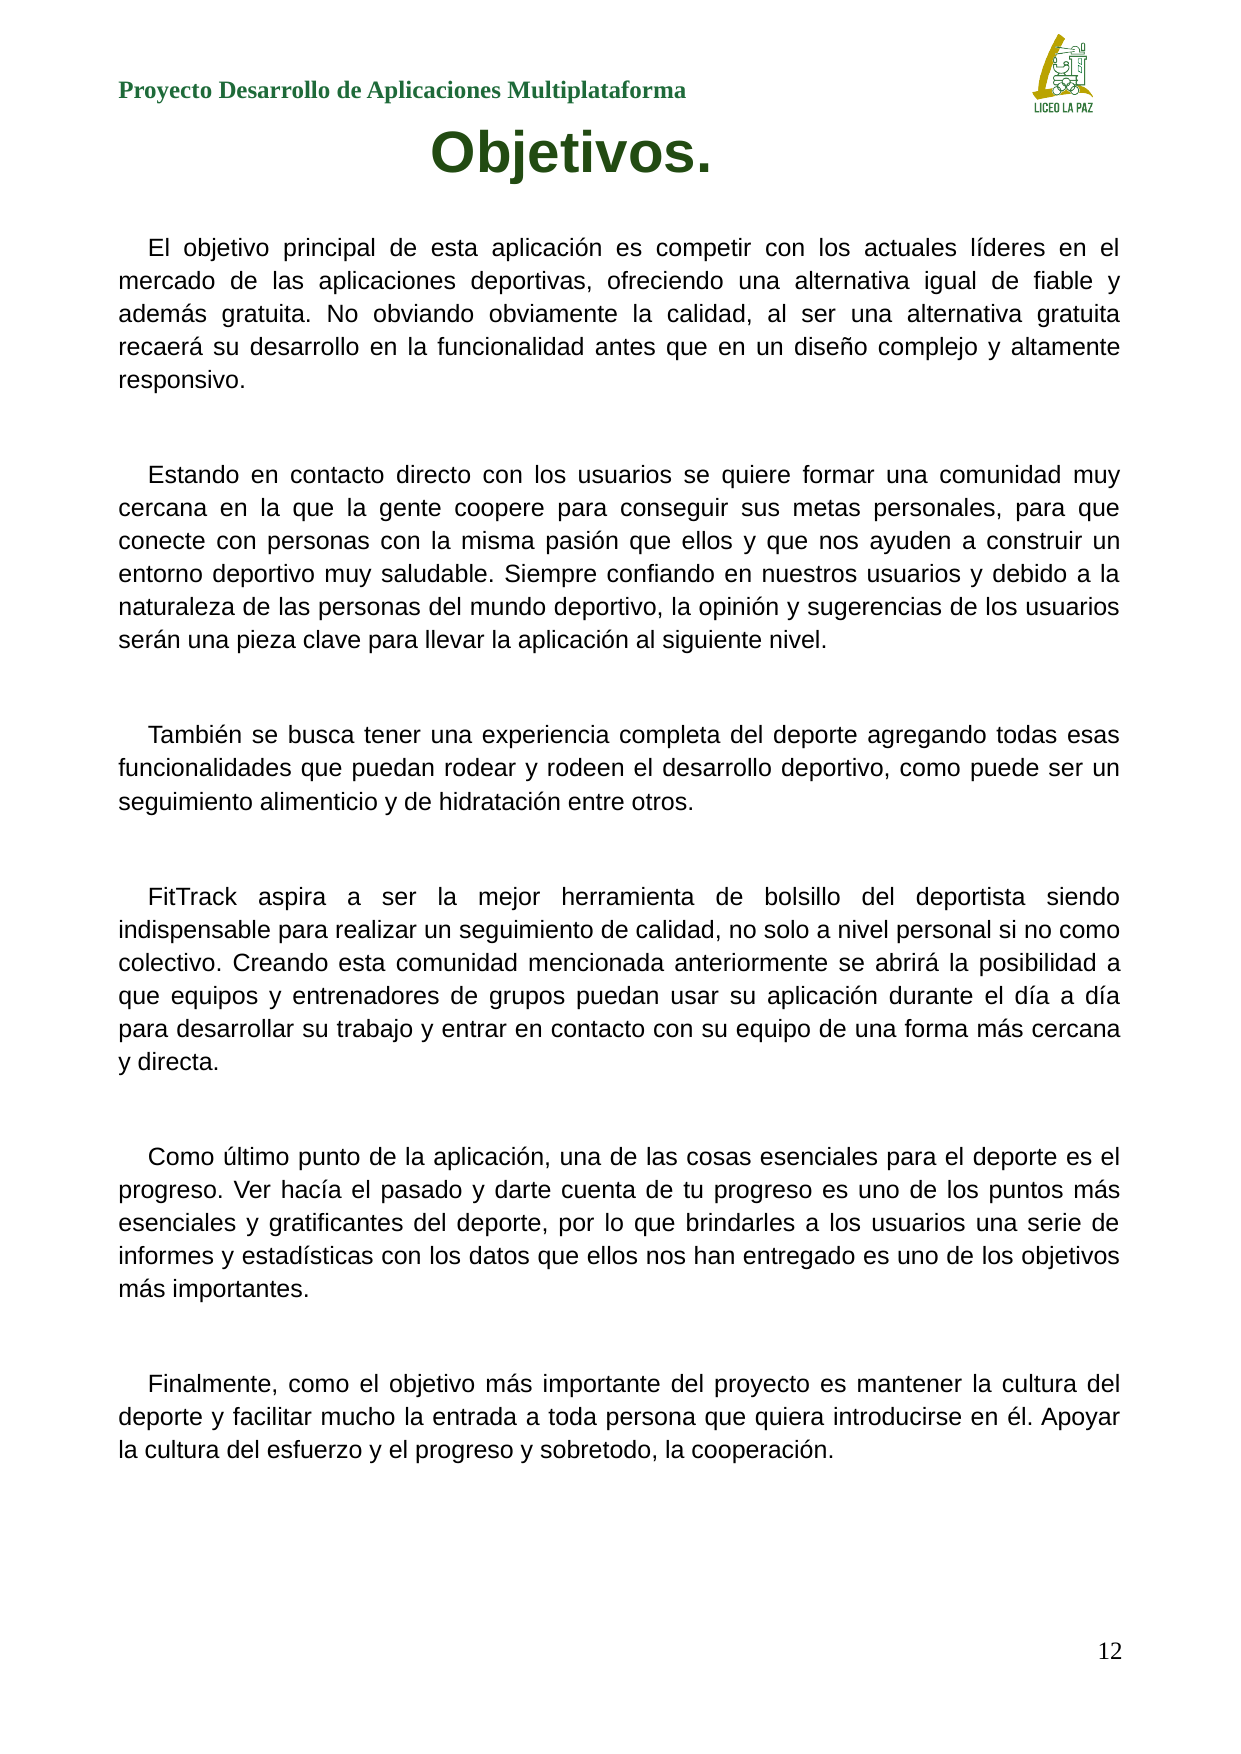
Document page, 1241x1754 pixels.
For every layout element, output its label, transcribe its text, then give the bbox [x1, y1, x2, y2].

picture [1025, 26, 1100, 121]
subtitle Objetivos. [118, 118, 1122, 185]
text FitTrack aspira a ser la mejor herramienta de bolsillo del deportista siendo indispensable para realizar un seguimiento de calidad, no solo a nivel personal si no como colectivo. Creando esta comunidad mencionada anteriormente se abrirá la posibilidad a que equipos y entrenadores de grupos puedan usar su aplicación durante el día a día para desarrollar su trabajo y entrar en contacto con su equipo de una forma más cercana y directa. [118, 882, 1122, 1076]
text Finalmente, como el objetivo más importante del proyecto es mantener la cultura del deporte y facilitar mucho la entrada a toda persona que quiera introducirse en él. Apoyar la cultura del esfuerzo y el progreso y sobretodo, la cooperación. [118, 1369, 1122, 1464]
text Estando en contacto directo con los usuarios se quiere formar una comunidad muy cercana en la que la gente coopere para conseguir sus metas personales, para que conecte con personas con la misma pasión que ellos y que nos ayuden a construir un entorno deportivo muy saludable. Siempre confiando en nuestros usuarios y debido a la naturaleza de las personas del mundo deportivo, la opinión y sugerencias de los usuarios serán una pieza clave para llevar la aplicación al siguiente nivel. [118, 460, 1122, 654]
text Como último punto de la aplicación, una de las cosas esenciales para el deporte es el progreso. Ver hacía el pasado y darte cuenta de tu progreso es uno de los puntos más esenciales y gratificantes del deporte, por lo que brindarles a los usuarios una serie de informes y estadísticas con los datos que ellos nos han entregado es uno de los objetivos más importantes. [118, 1142, 1122, 1303]
text El objetivo principal de esta aplicación es competir con los actuales líderes en el mercado de las aplicaciones deportivas, ofreciendo una alternativa igual de fiable y además gratuita. No obviando obviamente la calidad, al ser una alternativa gratuita recaerá su desarrollo en la funcionalidad antes que en un diseño complejo y altamente responsivo. [118, 233, 1122, 394]
text También se busca tener una experiencia completa del deporte agregando todas esas funcionalidades que puedan rodear y rodeen el desarrollo deportivo, como puede ser un seguimiento alimenticio y de hidratación entre otros. [118, 720, 1122, 815]
